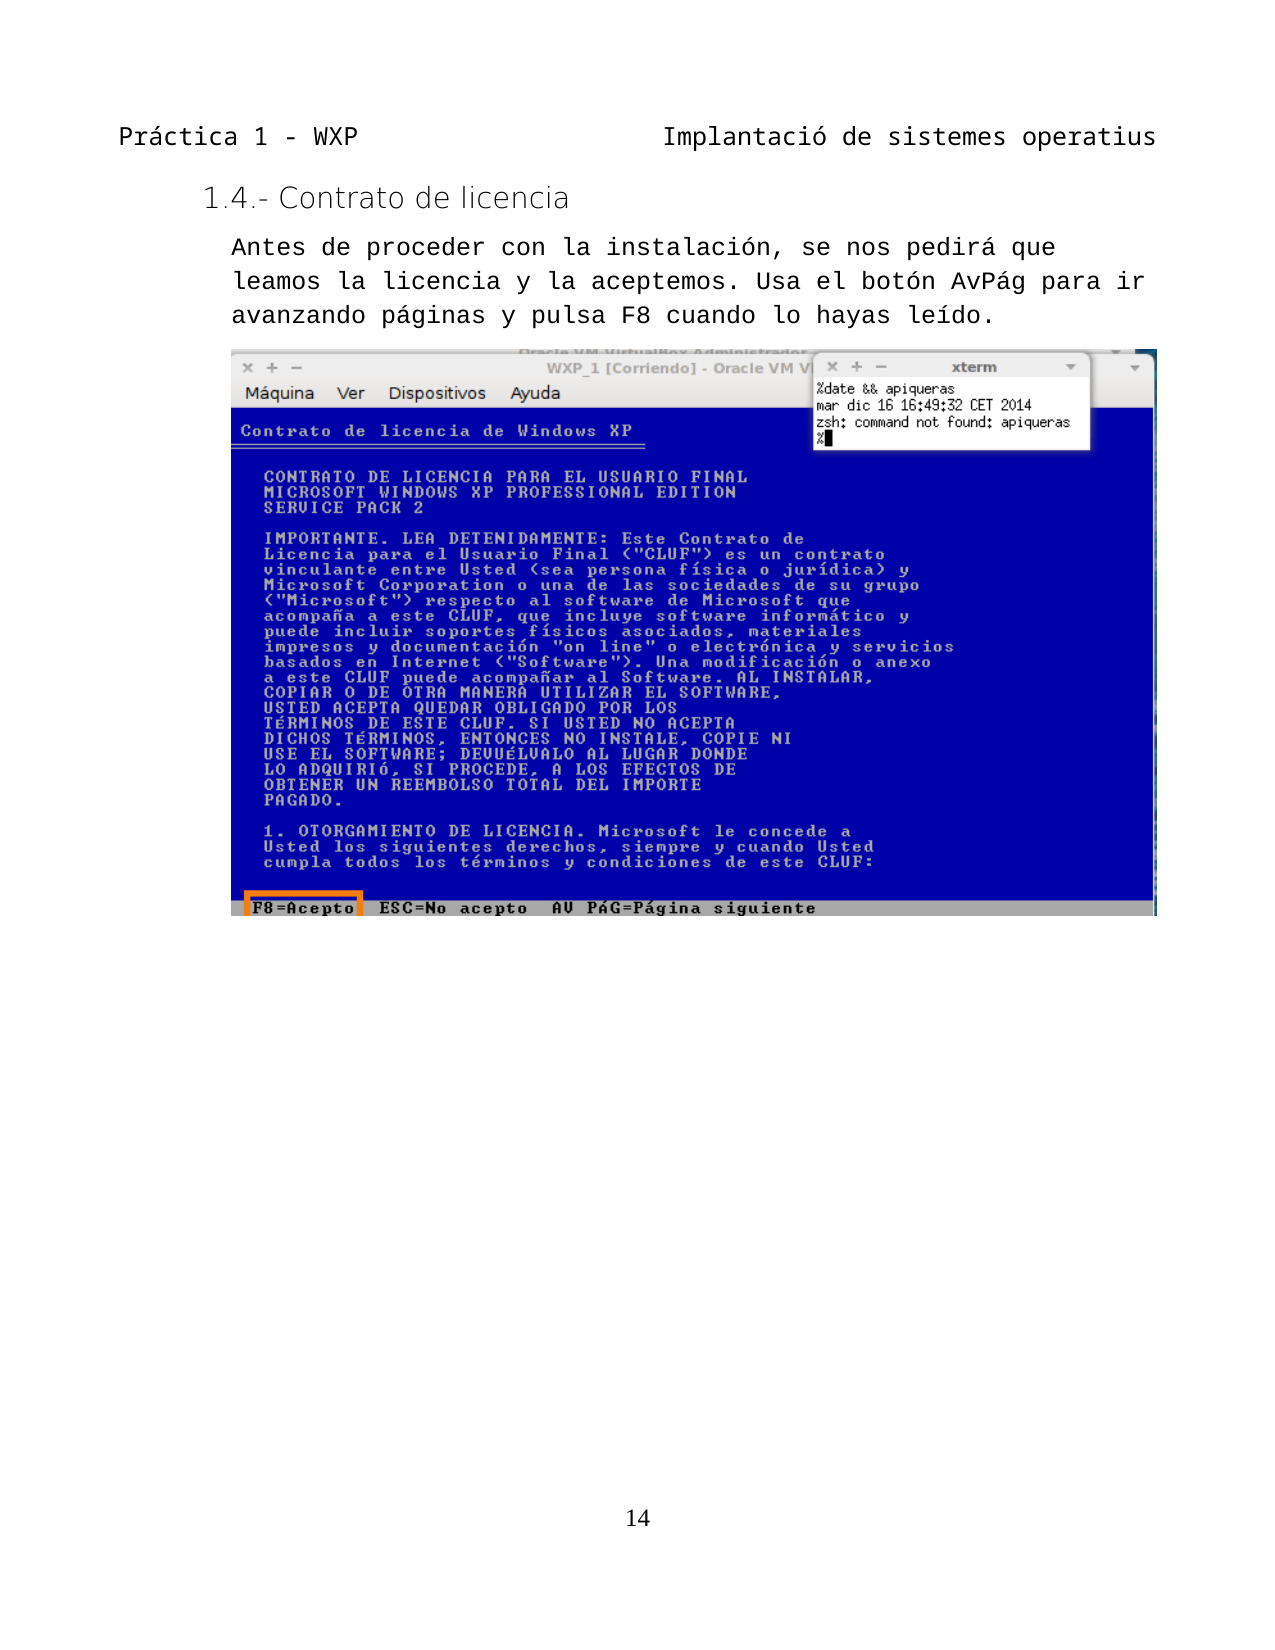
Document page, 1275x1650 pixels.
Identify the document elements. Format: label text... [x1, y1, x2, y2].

text Antes de proceder con la instalación, se nos pedirá que leamos la licencia y la aceptemos. Usa el botón AvPág para ir avanzando páginas y pulsa F8 cuando lo hayas leído. [231, 235, 1157, 331]
picture [231, 349, 1157, 916]
list Contrato de licencia [193, 182, 1157, 216]
